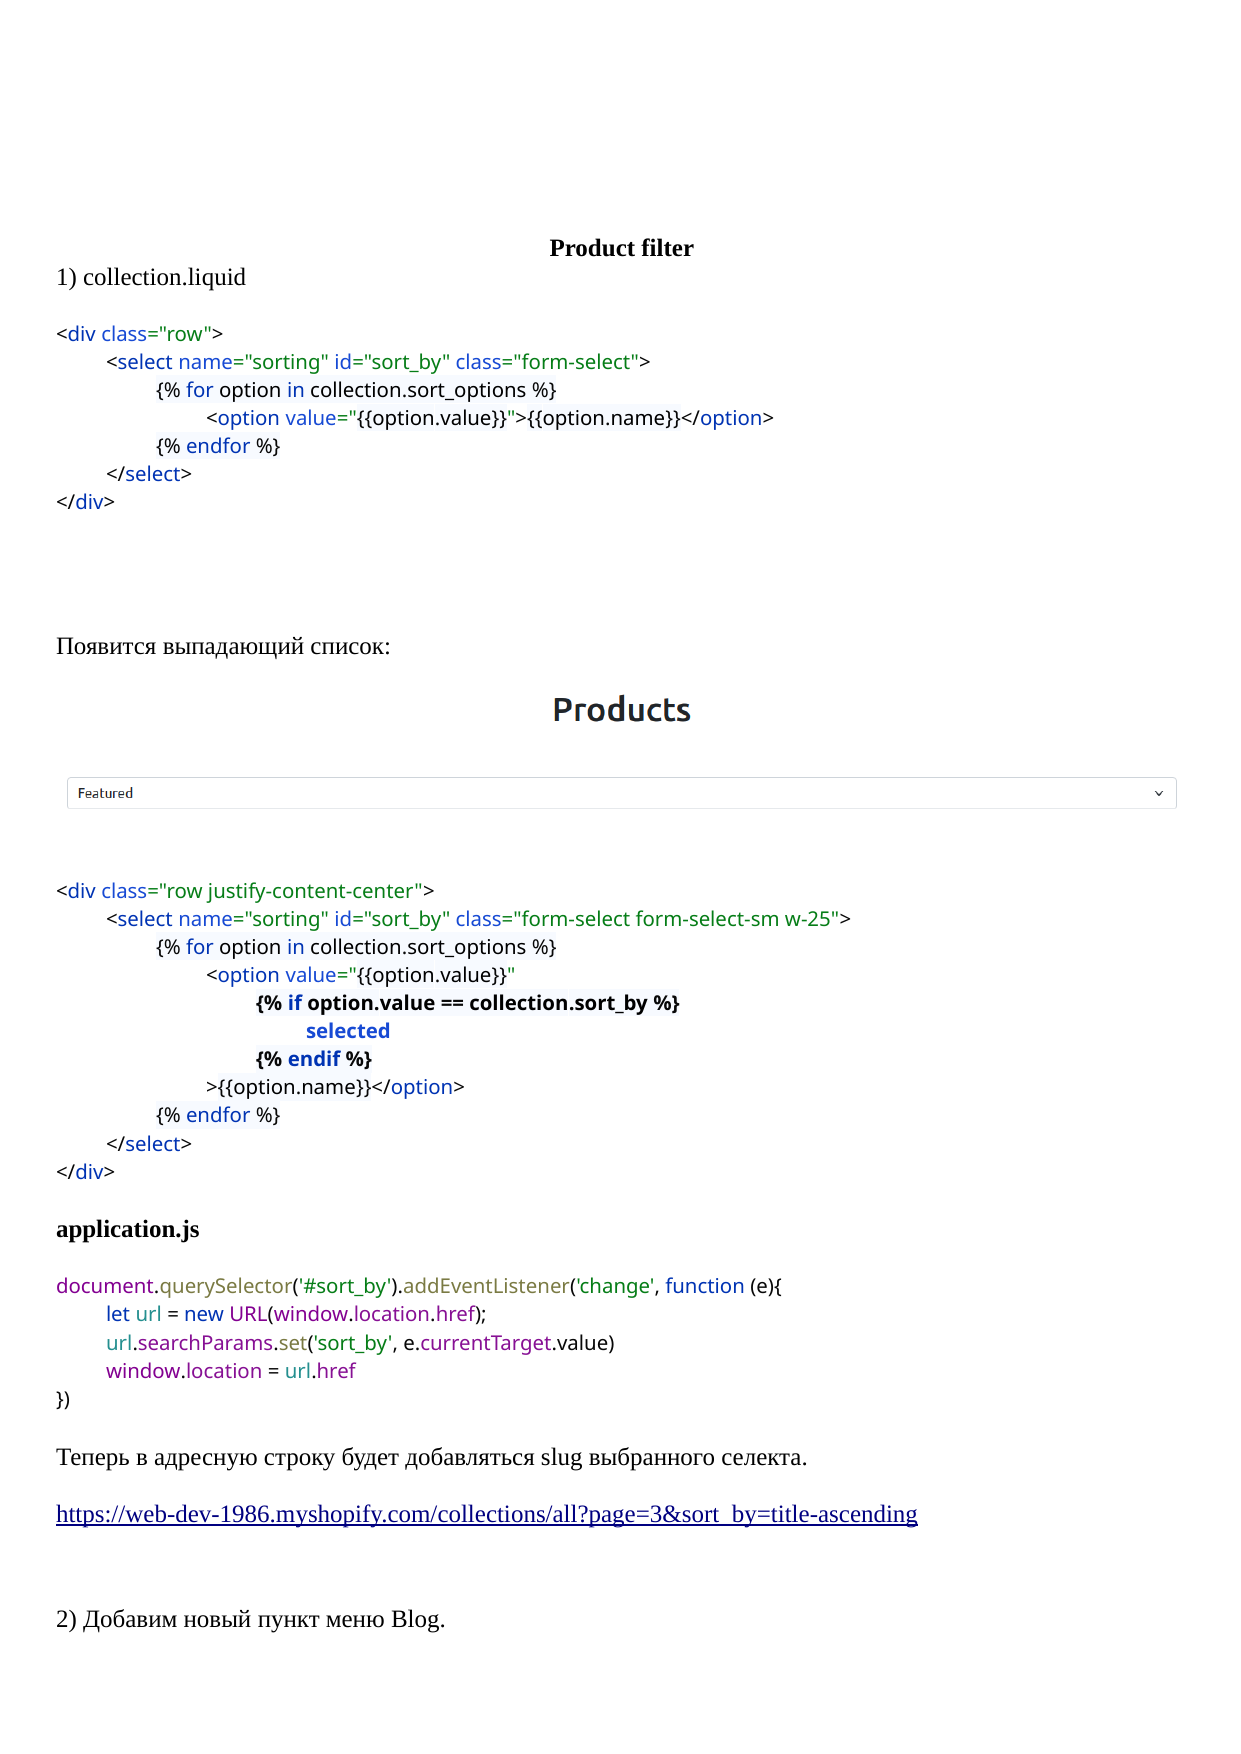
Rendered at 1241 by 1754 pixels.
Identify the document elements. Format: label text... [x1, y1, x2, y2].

text <option value="{{option.value}}" [56, 960, 1187, 988]
text {% for option in collection.sort_options %} [56, 375, 1187, 403]
text <div class="row"> [56, 319, 1187, 347]
text <option value="{{option.value}}">{{option.name}}</option> [56, 403, 1187, 432]
text url.searchParams.set('sort_by', e.currentTarget.value) [56, 1328, 1187, 1356]
text >{{option.name}}</option> [56, 1073, 1187, 1101]
text https://web-dev-1986.myshopify.com/collections/all?page=3&sort_by=title-ascending [56, 1499, 1187, 1528]
text }) [56, 1384, 1187, 1412]
picture [55, 688, 1188, 819]
text <div class="row justify-content-center"> [56, 876, 1187, 904]
text {% endfor %} [56, 1101, 1187, 1129]
text Product filter [56, 233, 1187, 262]
text <select name="sorting" id="sort_by" class="form-select form-select-sm w-25"> [56, 904, 1187, 932]
text </div> [56, 1157, 1187, 1185]
text Теперь в адресную строку будет добавляться slug выбранного селекта. [56, 1442, 1187, 1470]
text let url = new URL(window.location.href); [56, 1300, 1187, 1328]
text {% for option in collection.sort_options %} [56, 932, 1187, 960]
text </div> [56, 488, 1187, 516]
text Появится выпадающий список: [56, 631, 1187, 660]
text </select> [56, 1129, 1187, 1157]
text document.querySelector('#sort_by').addEventListener('change', function (e){ [56, 1272, 1187, 1300]
text {% endfor %} [56, 432, 1187, 460]
text {% if option.value == collection.sort_by %} [56, 988, 1187, 1017]
text 1) collection.liquid [56, 262, 1187, 291]
text application.js [56, 1214, 1187, 1243]
text selected [56, 1017, 1187, 1045]
text 2) Добавим новый пункт меню Blog. [56, 1604, 1187, 1633]
text window.location = url.href [56, 1356, 1187, 1384]
text </select> [56, 460, 1187, 488]
text <select name="sorting" id="sort_by" class="form-select"> [56, 347, 1187, 375]
text {% endif %} [56, 1045, 1187, 1073]
